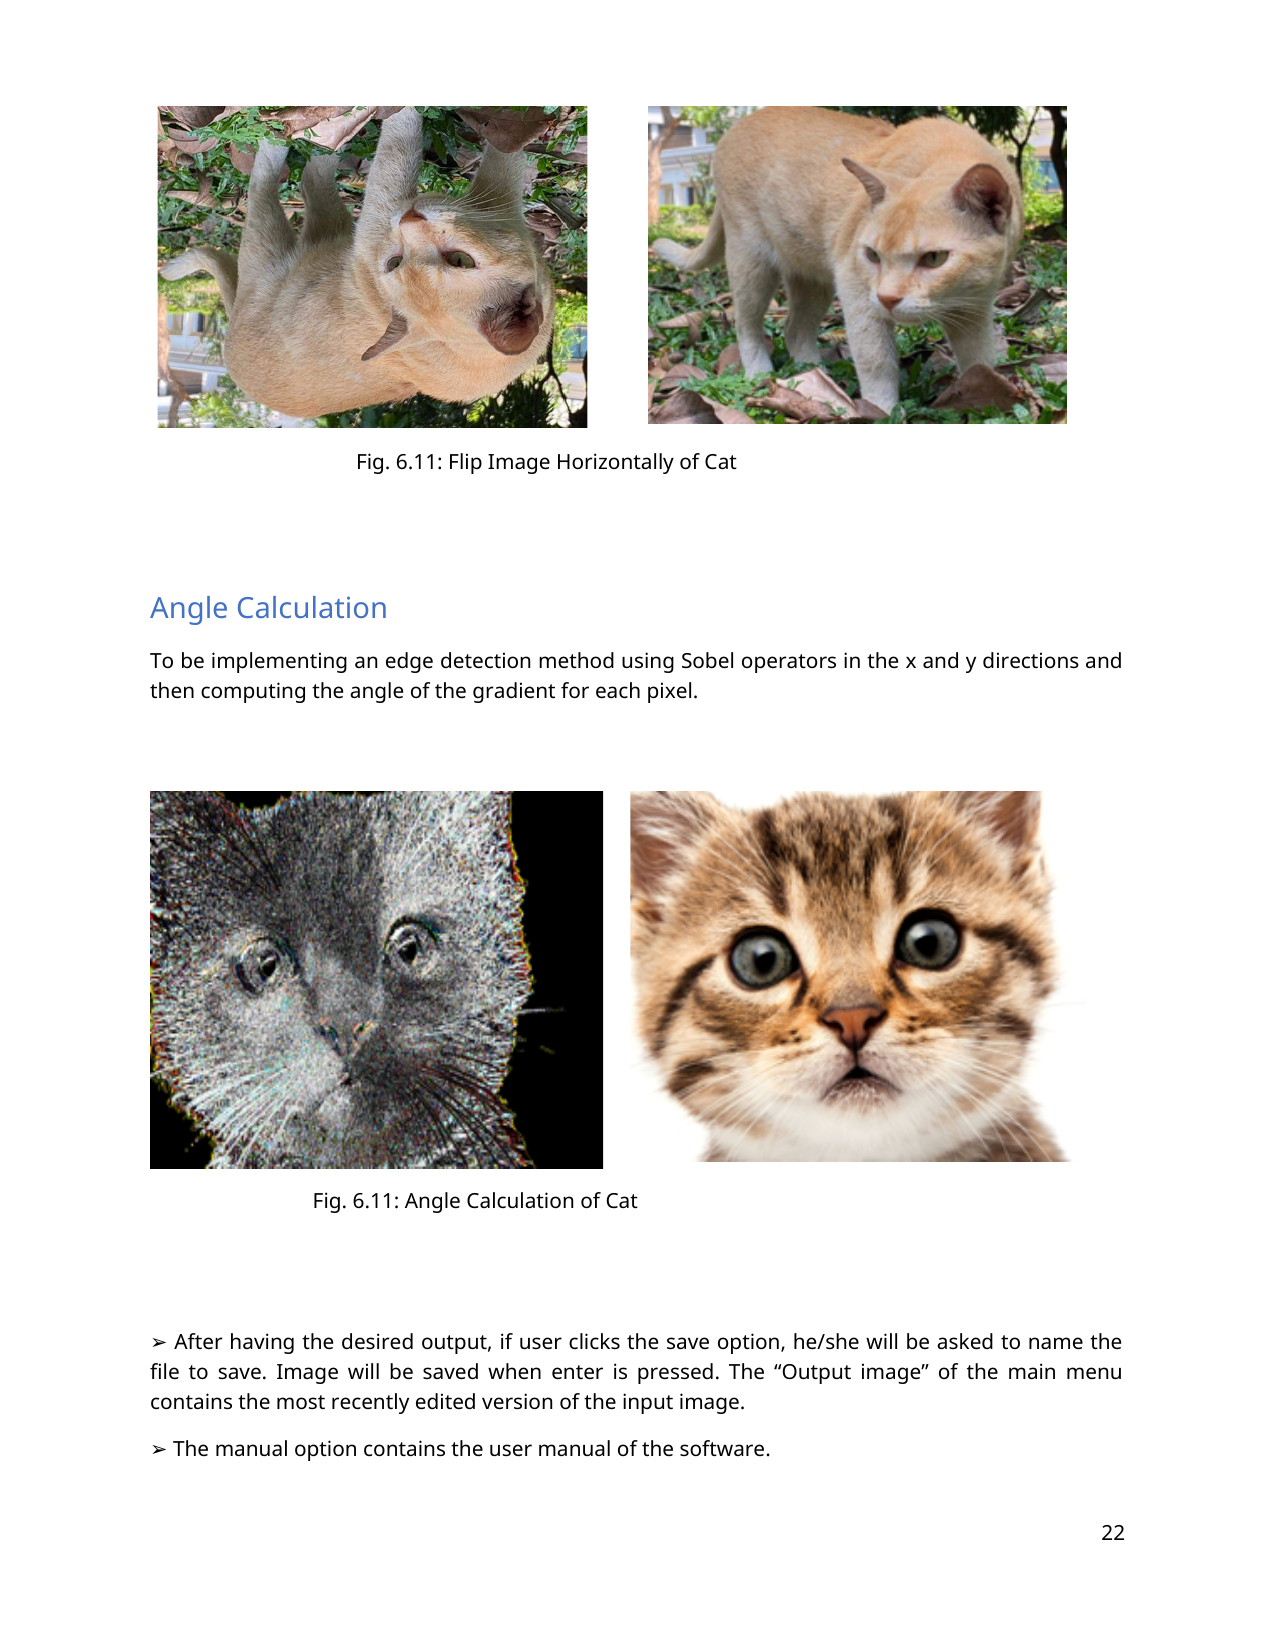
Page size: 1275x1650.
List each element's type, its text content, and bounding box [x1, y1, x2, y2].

text ➢ After having the desired output, if user clicks the save option, he/she will be asked to name the file to save. Image will be saved when enter is pressed. The “Output image” of the main menu contains the most recently edited version of the input image. [150, 1327, 1125, 1416]
text Angle Calculation [150, 587, 1125, 627]
text ➢ The manual option contains the user manual of the software. [150, 1434, 1125, 1462]
text Fig. 6.11: Angle Calculation of Cat [150, 1187, 1125, 1215]
text Fig. 6.11: Flip Image Horizontally of Cat [150, 447, 1125, 475]
text To be implementing an edge detection method using Sobel operators in the x and y directions and then computing the angle of the gradient for each pixel. [150, 646, 1125, 704]
